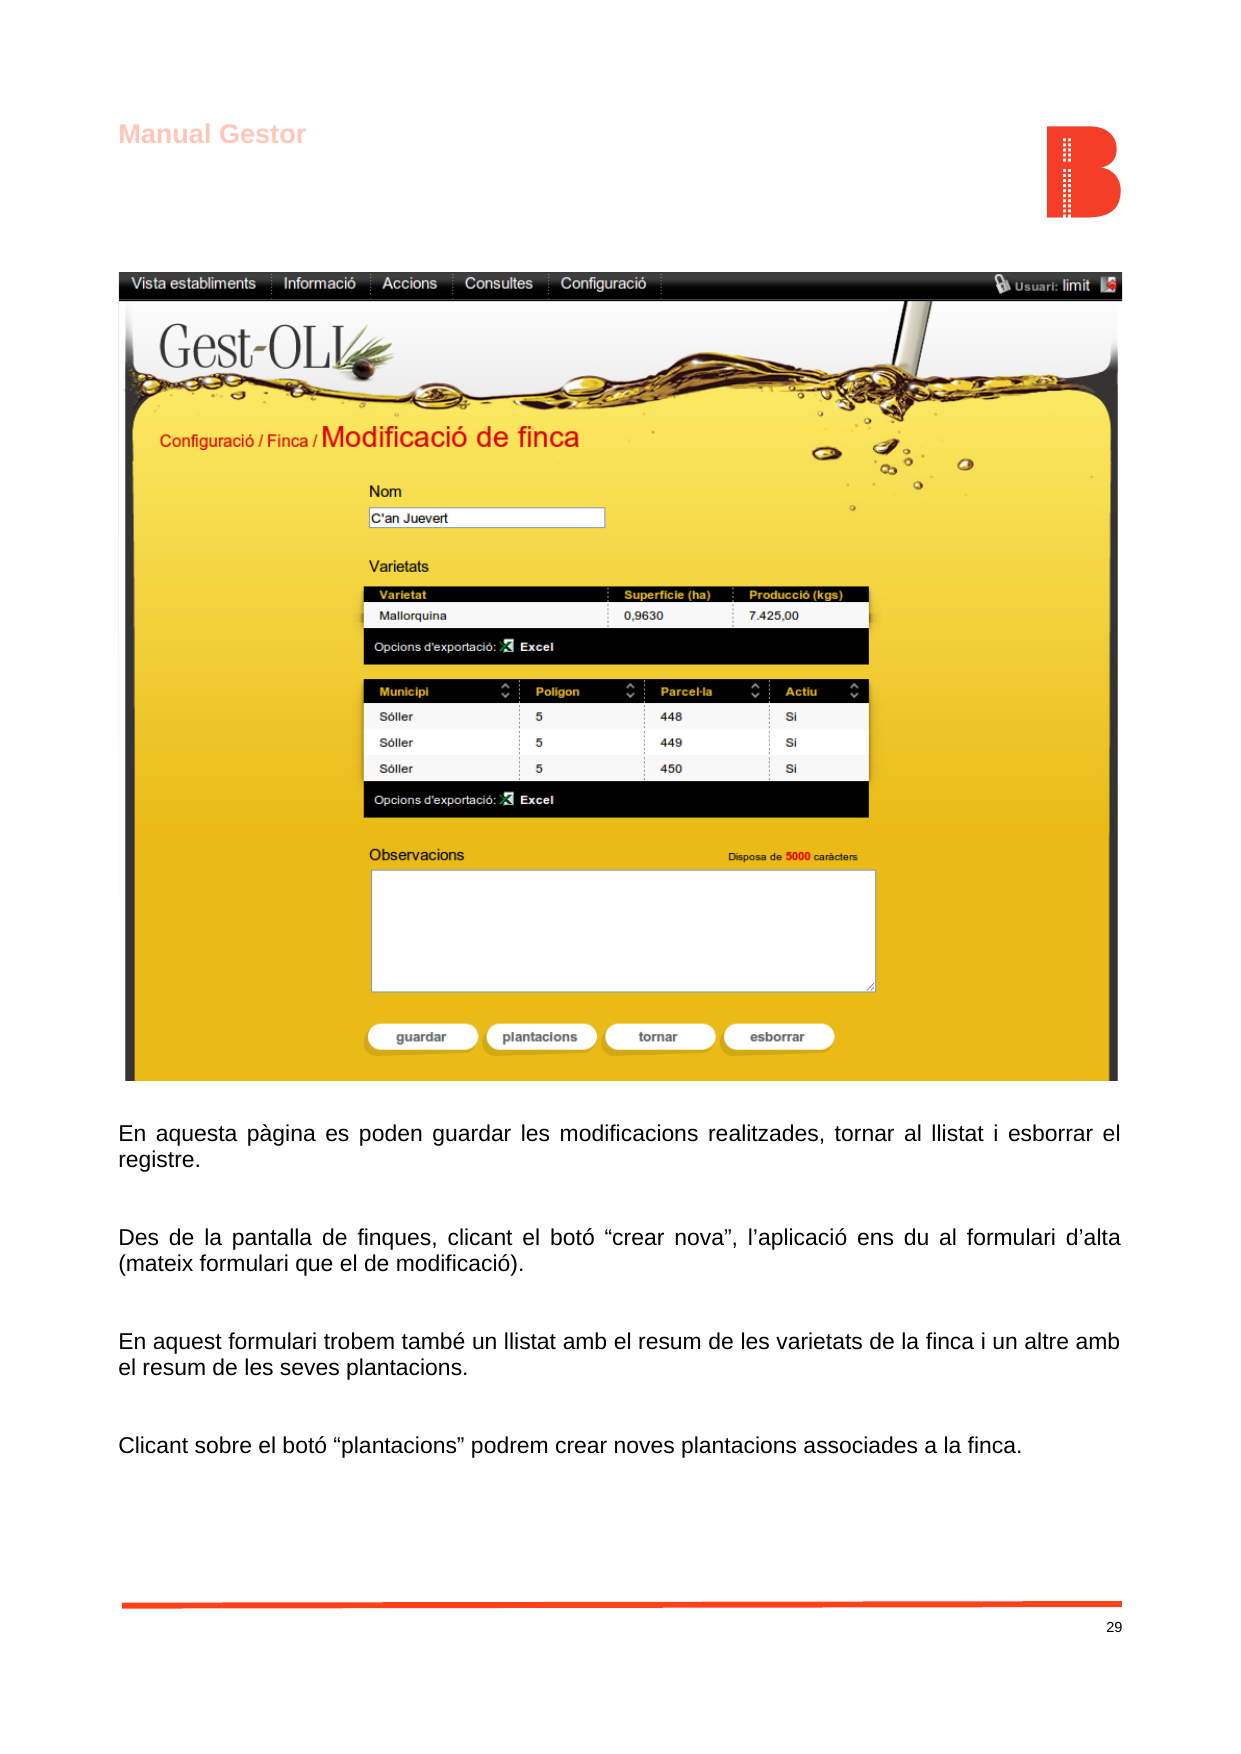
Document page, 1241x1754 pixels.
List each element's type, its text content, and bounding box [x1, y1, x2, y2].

picture [1036, 124, 1130, 221]
text Des de la pantalla de finques, clicant el botó “crear nova”, l’aplicació ens du al formulari d’alta (mateix formulari que el de modificació). [118, 1224, 1122, 1277]
text En aquest formulari trobem també un llistat amb el resum de les varietats de la finca i un altre amb el resum de les seves plantacions. [118, 1328, 1122, 1381]
text Clicant sobre el botó “plantacions” podrem crear noves plantacions associades a la finca. [118, 1432, 1122, 1458]
text En aquesta pàgina es poden guardar les modificacions realitzades, tornar al llistat i esborrar el registre. [118, 1120, 1122, 1172]
picture [118, 272, 1123, 1081]
